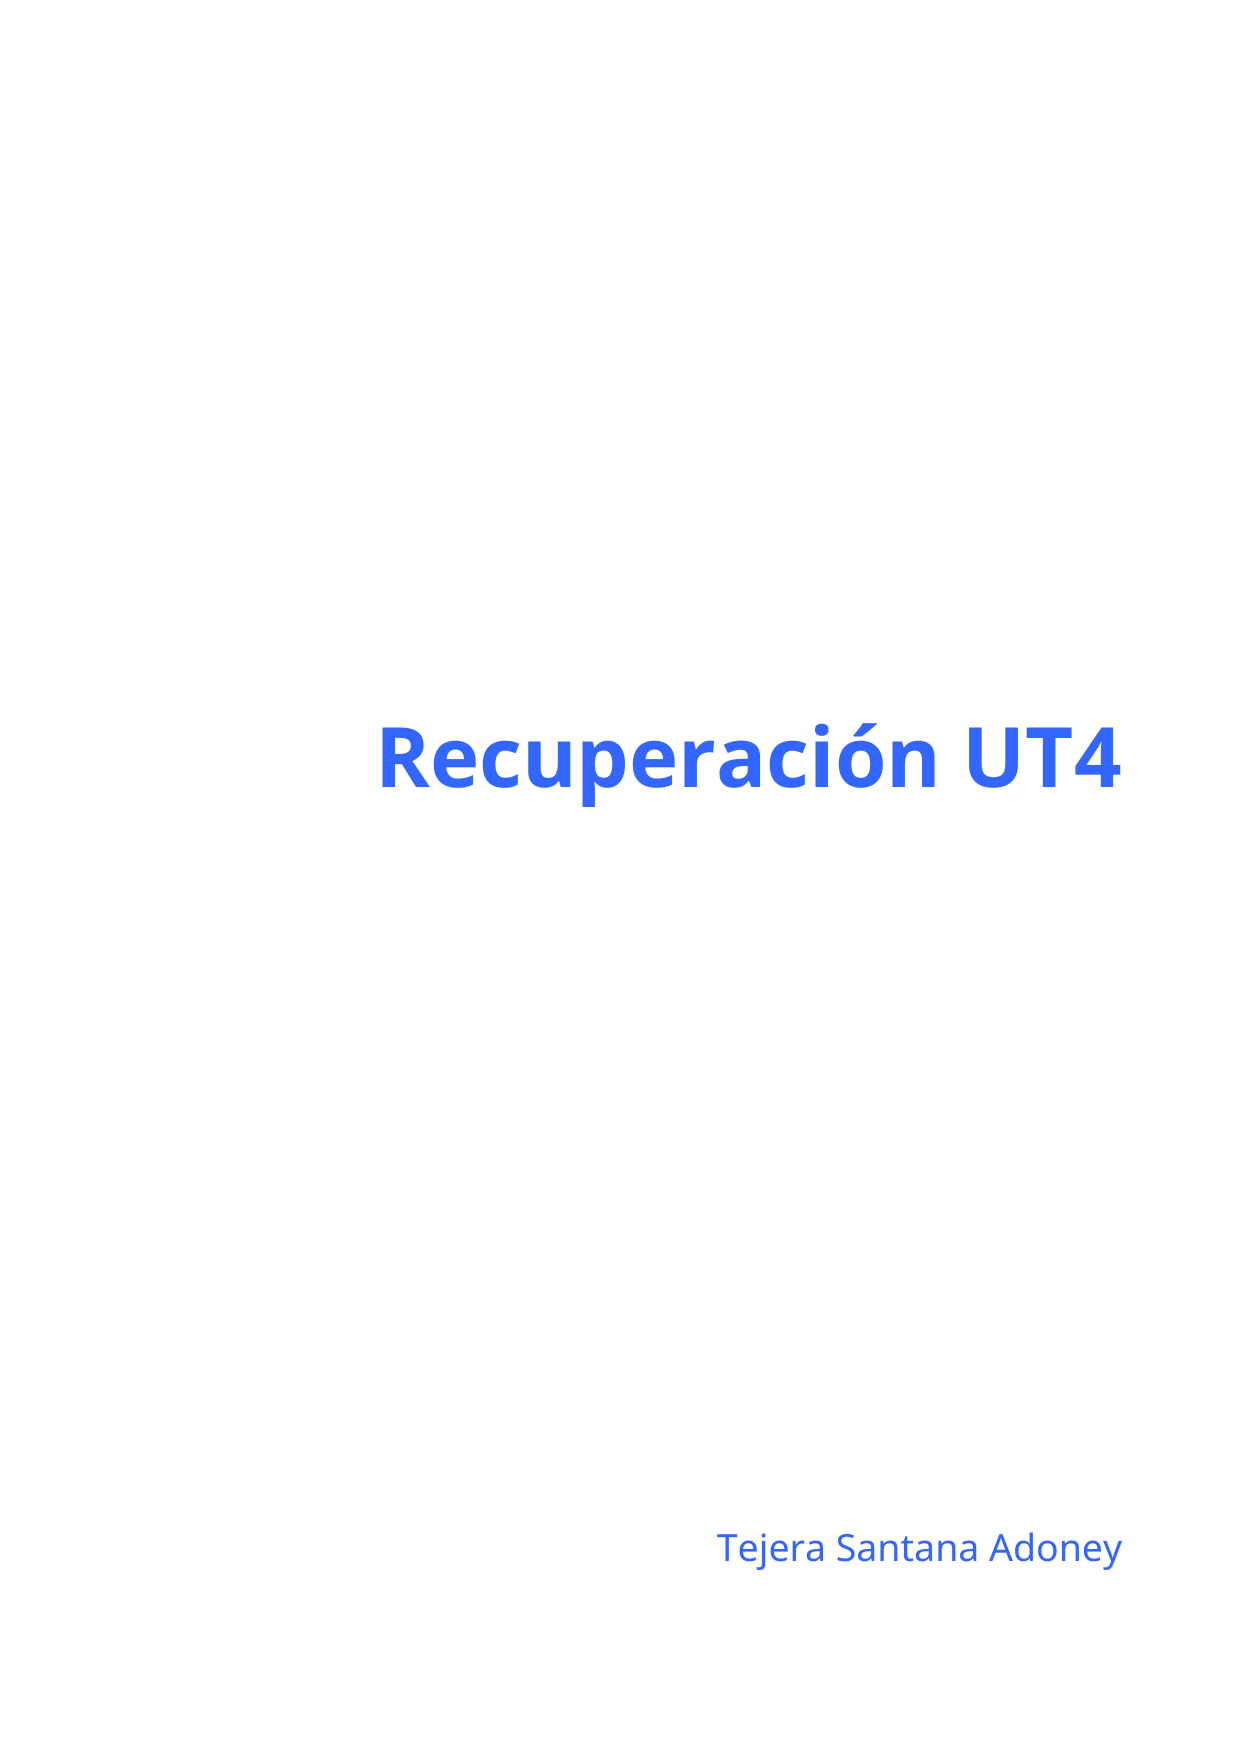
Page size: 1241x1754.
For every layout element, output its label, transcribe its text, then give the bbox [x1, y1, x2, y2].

text Tejera Santana Adoney [118, 1522, 1122, 1573]
text Recuperación UT4 [118, 698, 1122, 812]
